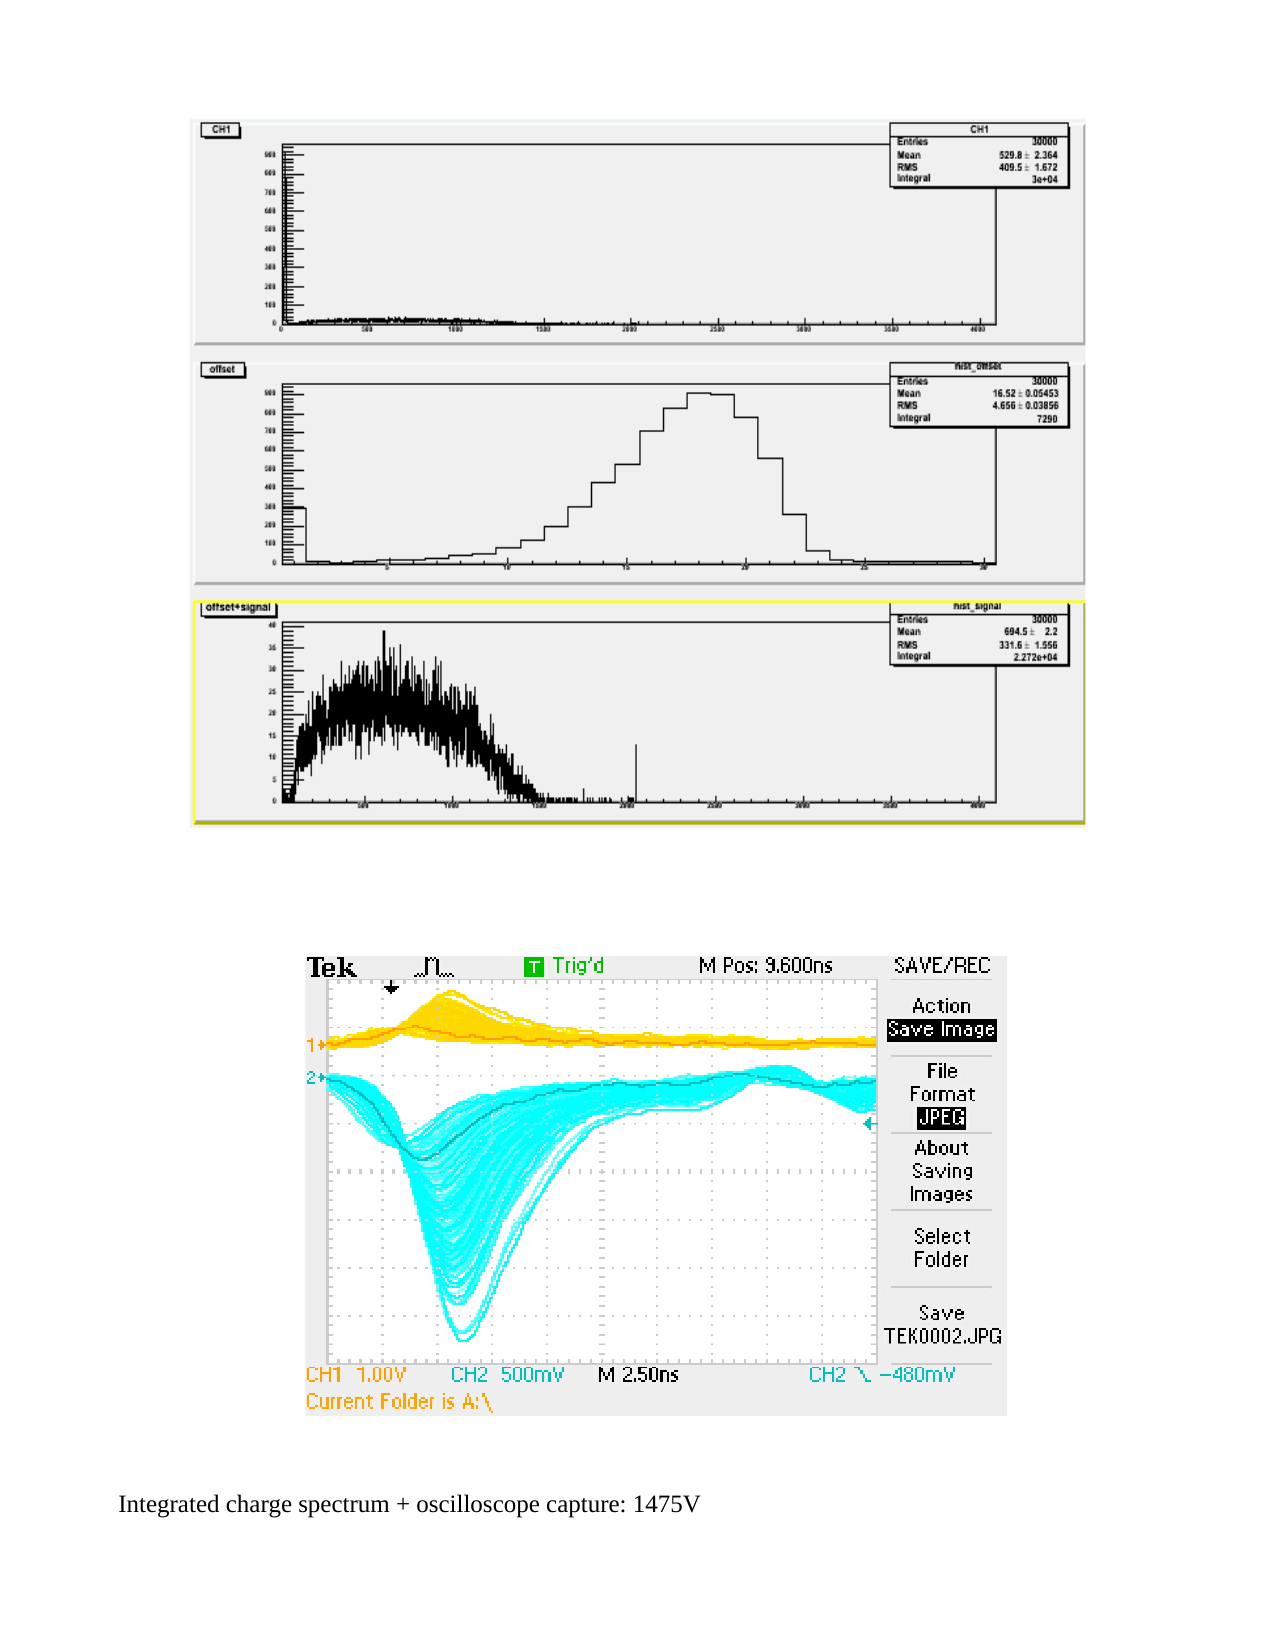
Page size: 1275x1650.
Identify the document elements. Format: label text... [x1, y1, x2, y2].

picture [305, 956, 1008, 1416]
text Integrated charge spectrum + oscilloscope capture: 1475V [118, 1489, 1157, 1518]
picture [189, 118, 1086, 828]
